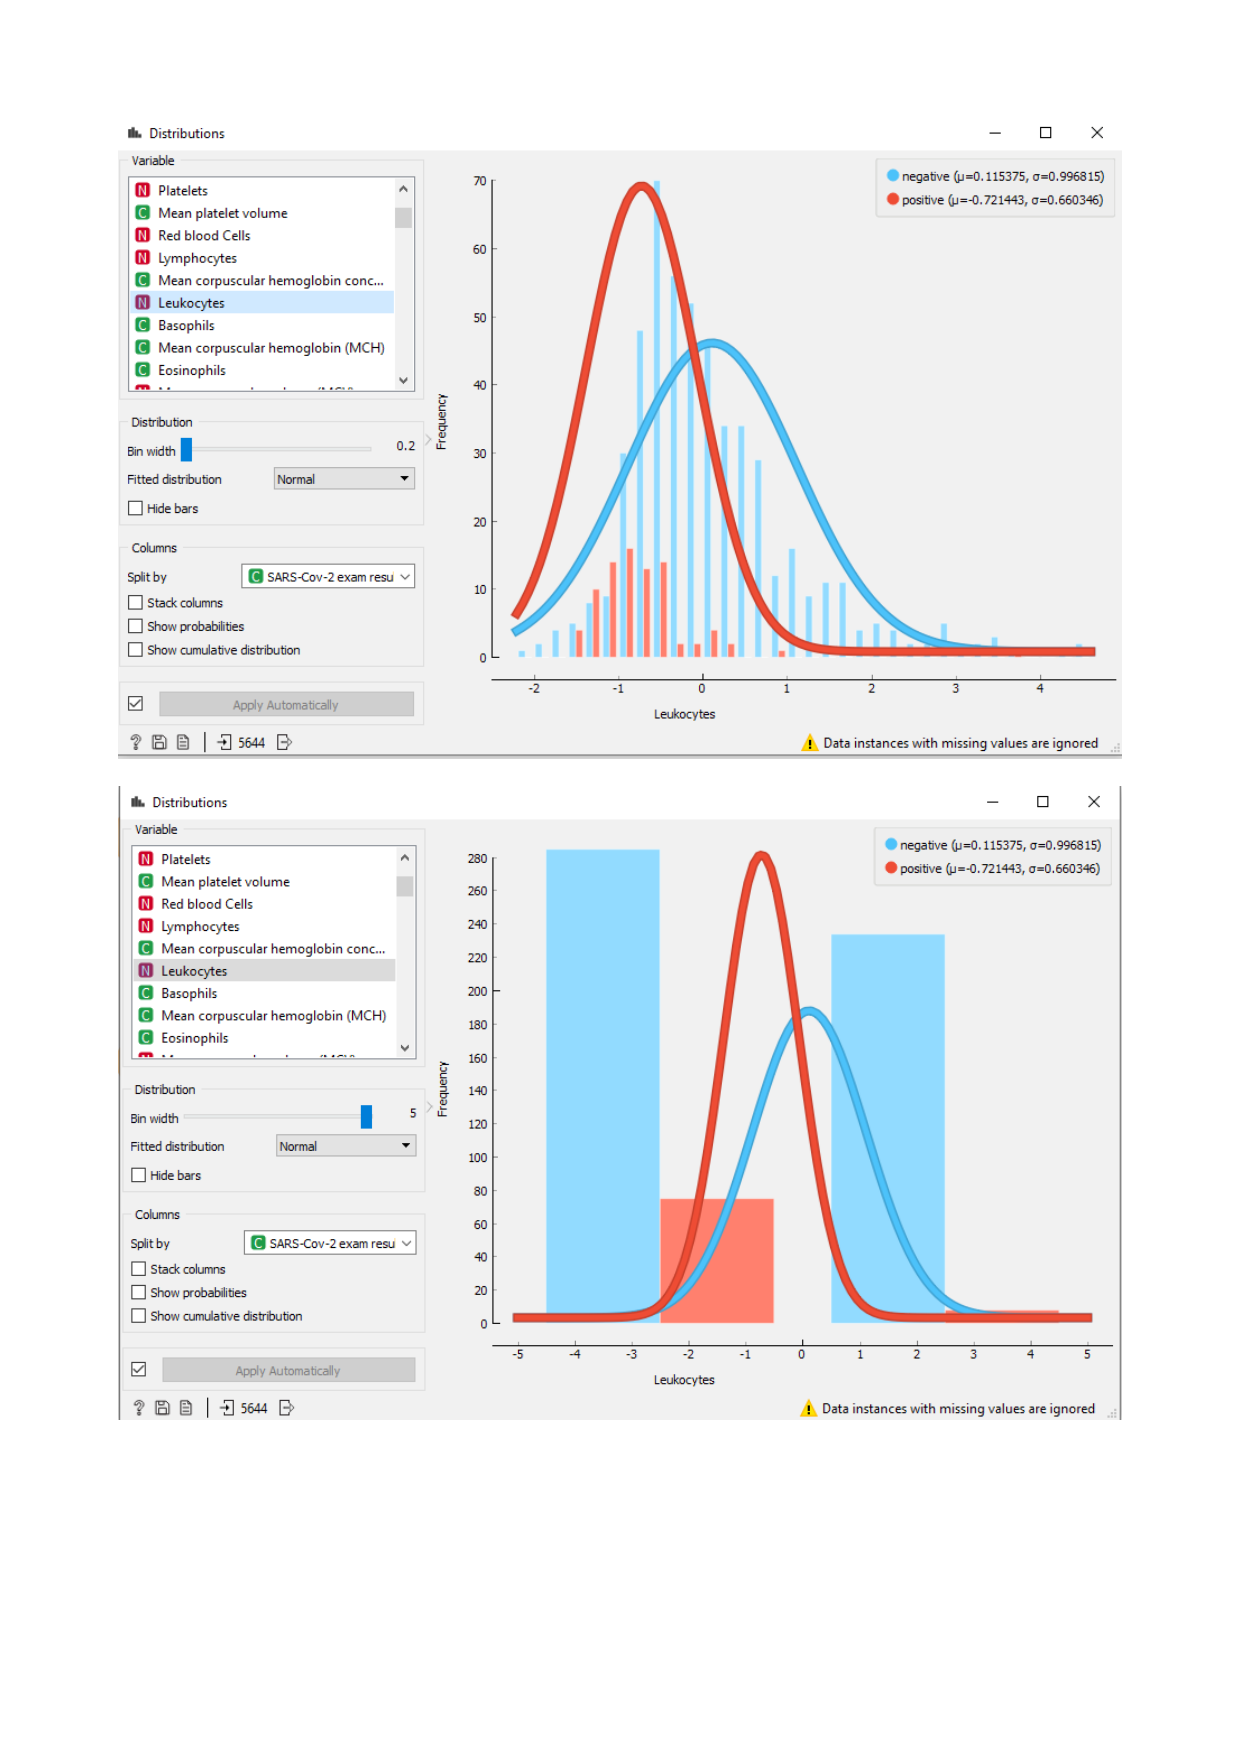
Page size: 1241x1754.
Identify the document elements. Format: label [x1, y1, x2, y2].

picture [118, 118, 1122, 759]
picture [118, 786, 1122, 1420]
